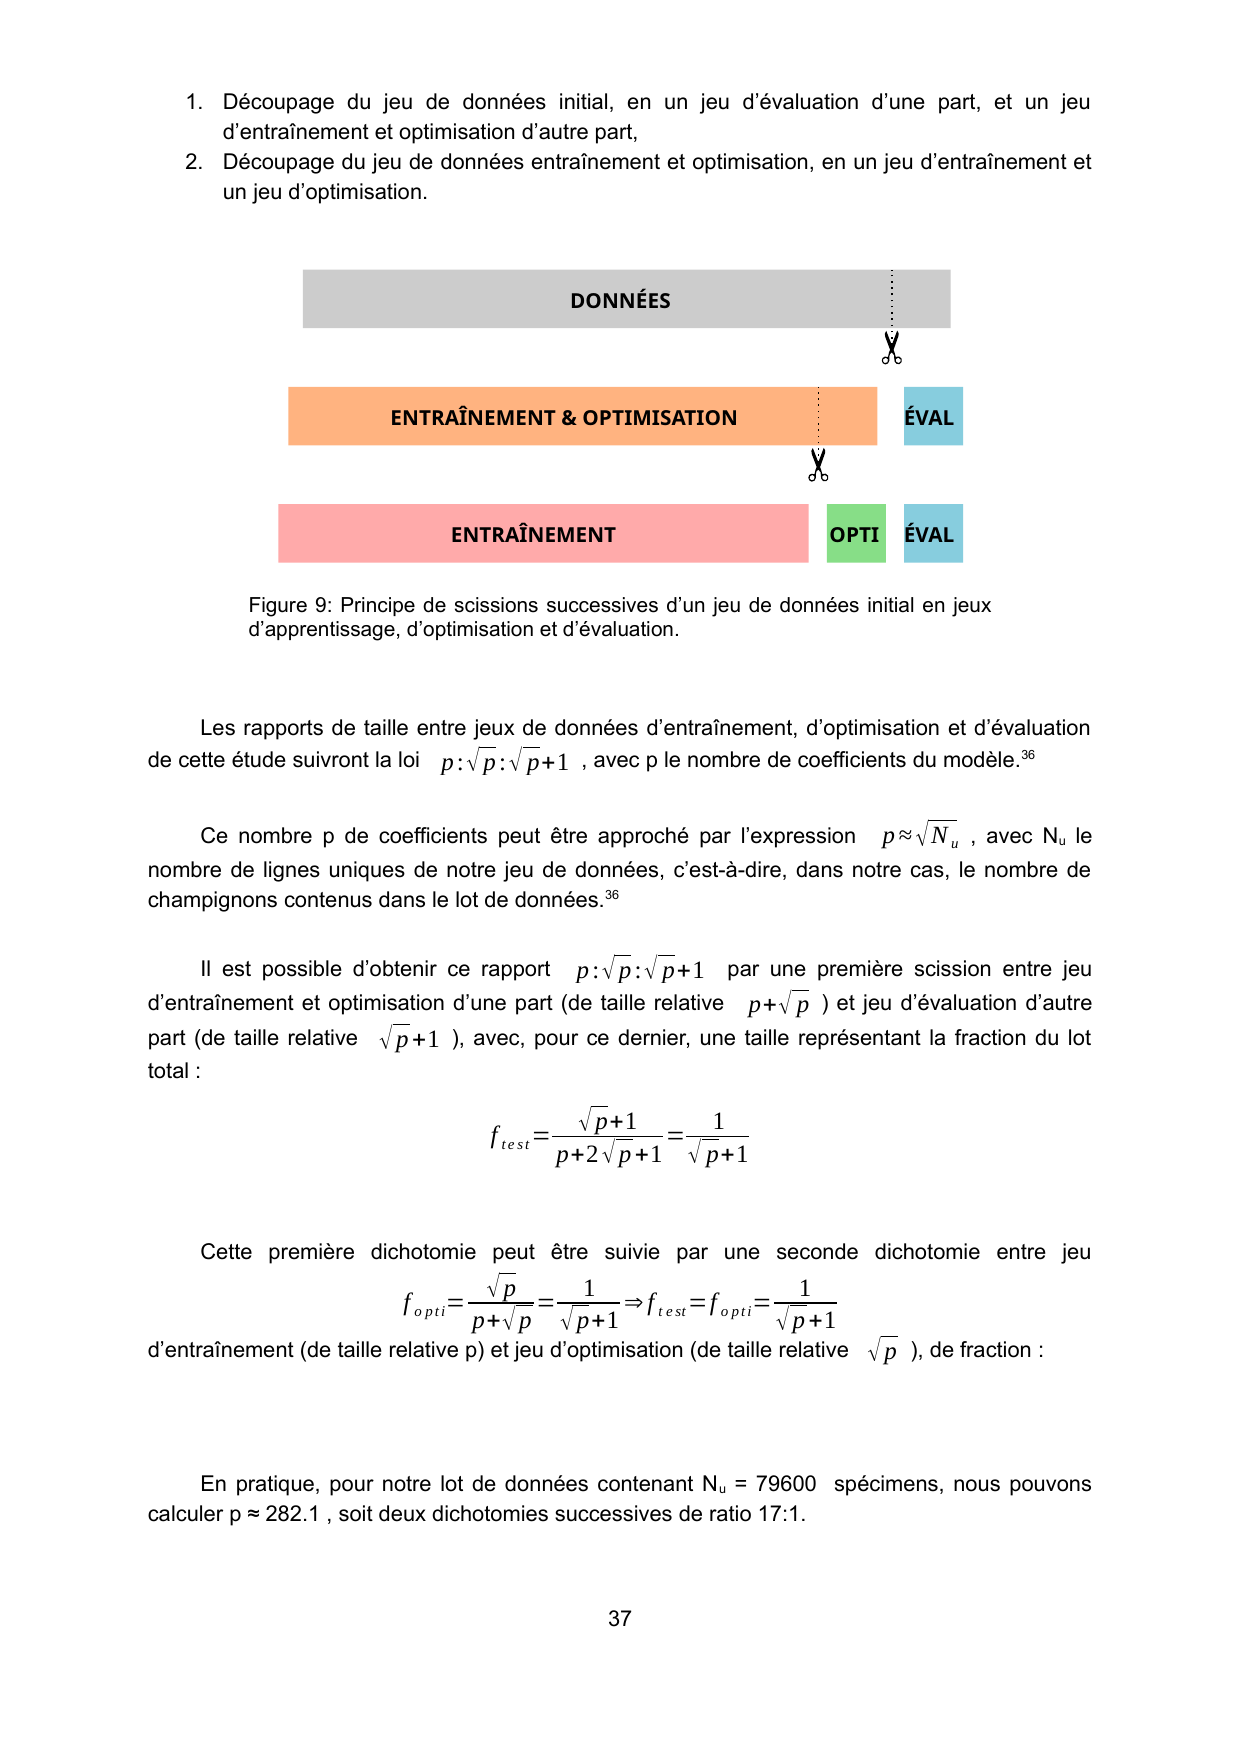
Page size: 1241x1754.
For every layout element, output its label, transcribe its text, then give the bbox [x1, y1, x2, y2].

text En pratique, pour notre lot de données contenant Nu = 79600 spécimens, nous pouvons calculer p ≈ 282.1 , soit deux dichotomies successives de ratio 17:1. [148, 1471, 1093, 1526]
text Cette première dichotomie peut être suivie par une seconde dichotomie entre jeu d’entraînement (de taille relative p) et jeu d’optimisation (de taille relative ), de fraction : [148, 1239, 1093, 1364]
list Découpage du jeu de données entraînement et optimisation, en un jeu d’entraînement et un jeu d’optimisation. [185, 149, 1093, 204]
text Ce nombre p de coefficients peut être approché par l’expression , avec Nu le nombre de lignes uniques de notre jeu de données, c’est-à-dire, dans notre cas, le nombre de champignons contenus dans le lot de données.36 [148, 818, 1093, 912]
text Il est possible d’obtenir ce rapport par une première scission entre jeu d’entraînement et optimisation d’une part (de taille relative ) et jeu d’évaluation d’autre part (de taille relative ), avec, pour ce dernier, une taille représentant la fraction du lot total : [148, 953, 1093, 1083]
text Figure 9: Principe de scissions successives d’un jeu de données initial en jeux d’apprentissage, d’optimisation et d’évaluation. [248, 239, 992, 641]
list Découpage du jeu de données initial, en un jeu d’évaluation d’une part, et un jeu d’entraînement et optimisation d’autre part, [185, 88, 1093, 144]
text Les rapports de taille entre jeux de données d’entraînement, d’optimisation et d’évaluation de cette étude suivront la loi , avec p le nombre de coefficients du modèle.36 [148, 715, 1093, 775]
